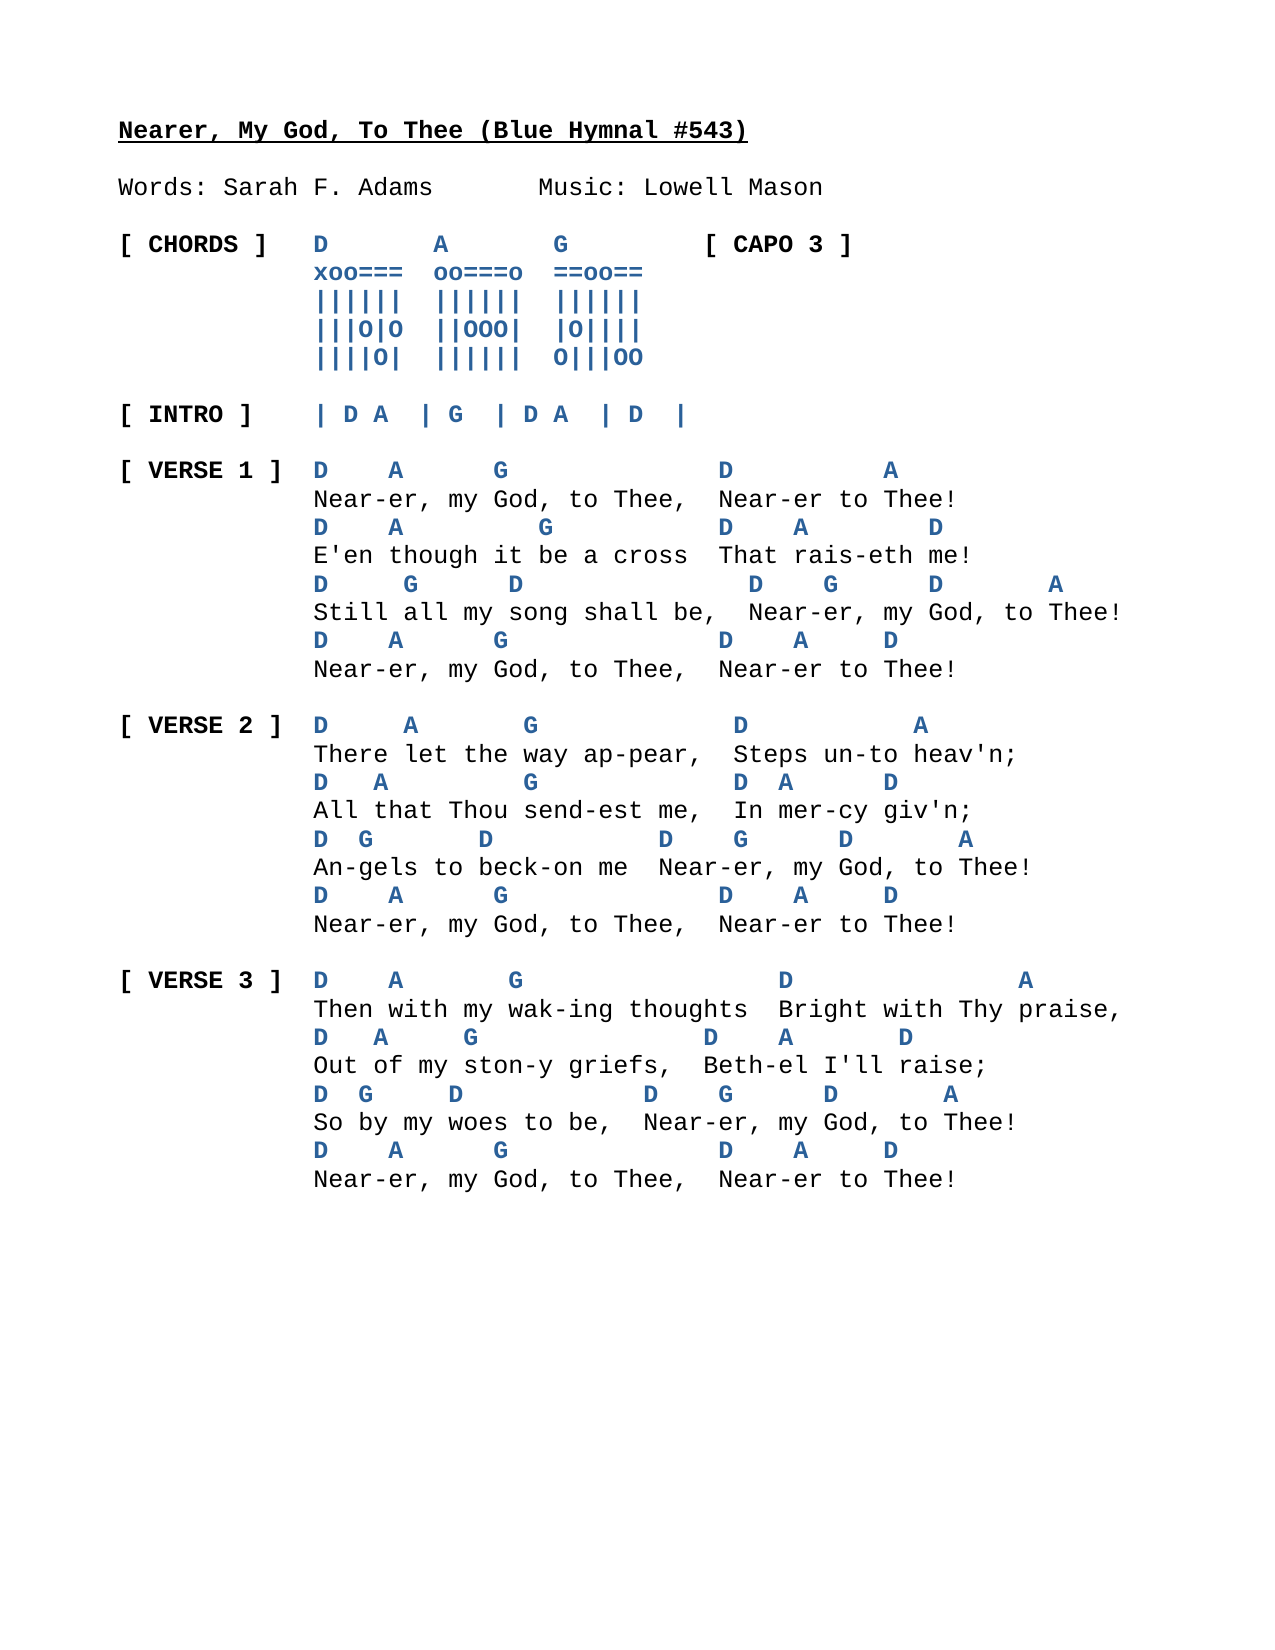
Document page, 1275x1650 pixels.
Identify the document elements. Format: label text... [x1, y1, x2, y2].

text Nearer, My God, To Thee (Blue Hymnal #543) [118, 118, 1157, 146]
text D G D D G D A [118, 1081, 1157, 1110]
text D A G D A D [118, 883, 1157, 911]
text D G D D G D A [118, 826, 1157, 855]
text An-gels to beck-on me Near-er, my God, to Thee! [118, 855, 1157, 883]
text Near-er, my God, to Thee, Near-er to Thee! [118, 656, 1157, 685]
text So by my woes to be, Near-er, my God, to Thee! [118, 1110, 1157, 1138]
text [ VERSE 1 ] D A G D A [118, 458, 1157, 486]
text Near-er, my God, to Thee, Near-er to Thee! [118, 1166, 1157, 1195]
text [ VERSE 3 ] D A G D A [118, 968, 1157, 996]
text D A G D A D [118, 628, 1157, 656]
text All that Thou send-est me, In mer-cy giv'n; [118, 798, 1157, 826]
text Then with my wak-ing thoughts Bright with Thy praise, [118, 996, 1157, 1025]
text D A G D A D [118, 1025, 1157, 1053]
text |||||| |||||| |||||| [118, 288, 1157, 316]
text |||O|O ||OOO| |O|||| [118, 316, 1157, 345]
text Near-er, my God, to Thee, Near-er to Thee! [118, 911, 1157, 940]
text [ INTRO ] | D A | G | D A | D | [118, 401, 1157, 430]
text Near-er, my God, to Thee, Near-er to Thee! [118, 486, 1157, 515]
text [ CHORDS ] D A G [ CAPO 3 ] [118, 231, 1157, 260]
text D A G D A D [118, 770, 1157, 798]
text [ VERSE 2 ] D A G D A [118, 713, 1157, 741]
text D A G D A D [118, 1138, 1157, 1166]
text Still all my song shall be, Near-er, my God, to Thee! [118, 600, 1157, 628]
text D G D D G D A [118, 571, 1157, 600]
text Out of my ston-y griefs, Beth-el I'll raise; [118, 1053, 1157, 1081]
text There let the way ap-pear, Steps un-to heav'n; [118, 741, 1157, 770]
text E'en though it be a cross That rais-eth me! [118, 543, 1157, 571]
text Words: Sarah F. Adams Music: Lowell Mason [118, 175, 1157, 203]
text xoo=== oo===o ==oo== [118, 260, 1157, 288]
text D A G D A D [118, 515, 1157, 543]
text ||||O| |||||| O|||OO [118, 345, 1157, 401]
